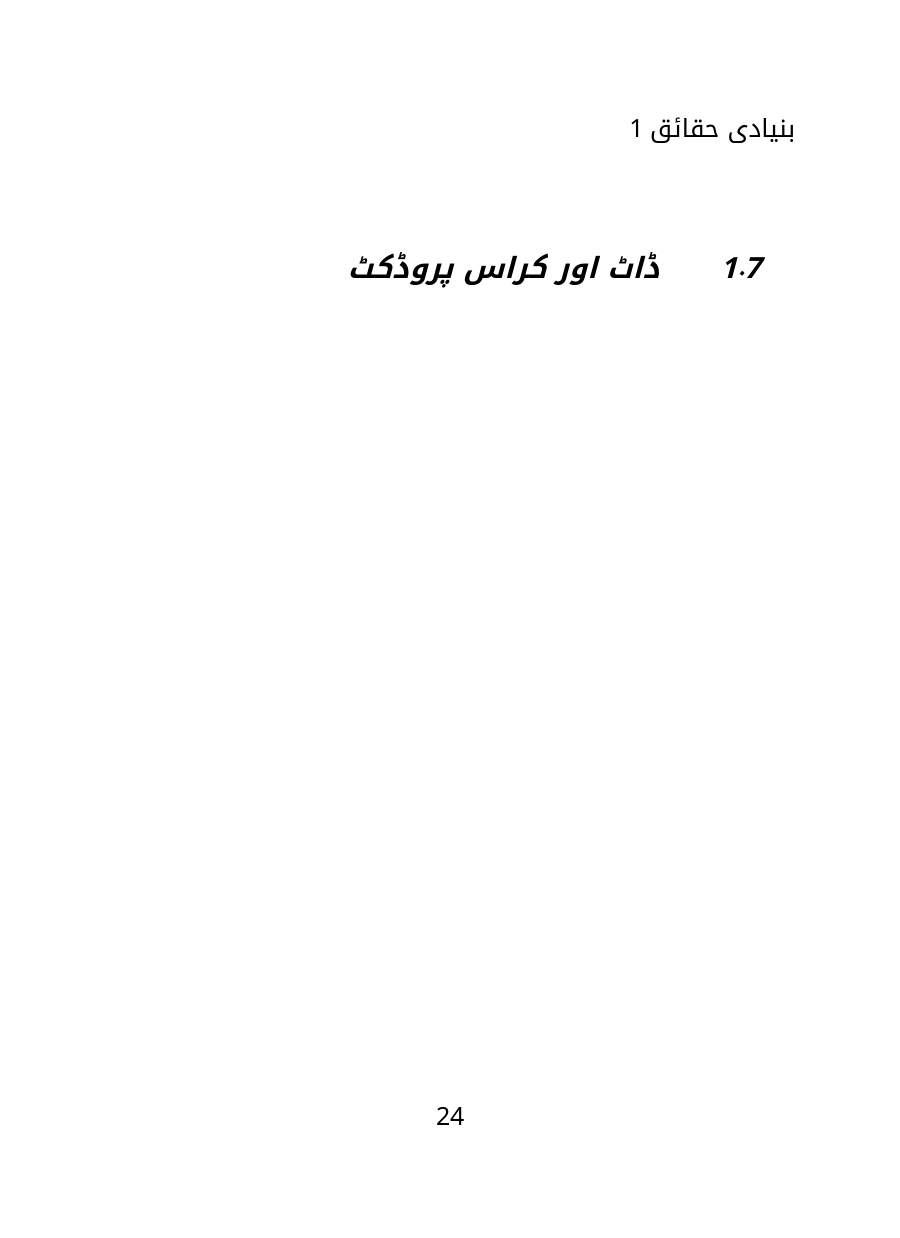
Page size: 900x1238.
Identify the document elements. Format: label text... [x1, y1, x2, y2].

subtitle ڈاٹ اور کراس پروڈکٹ [105, 241, 720, 297]
